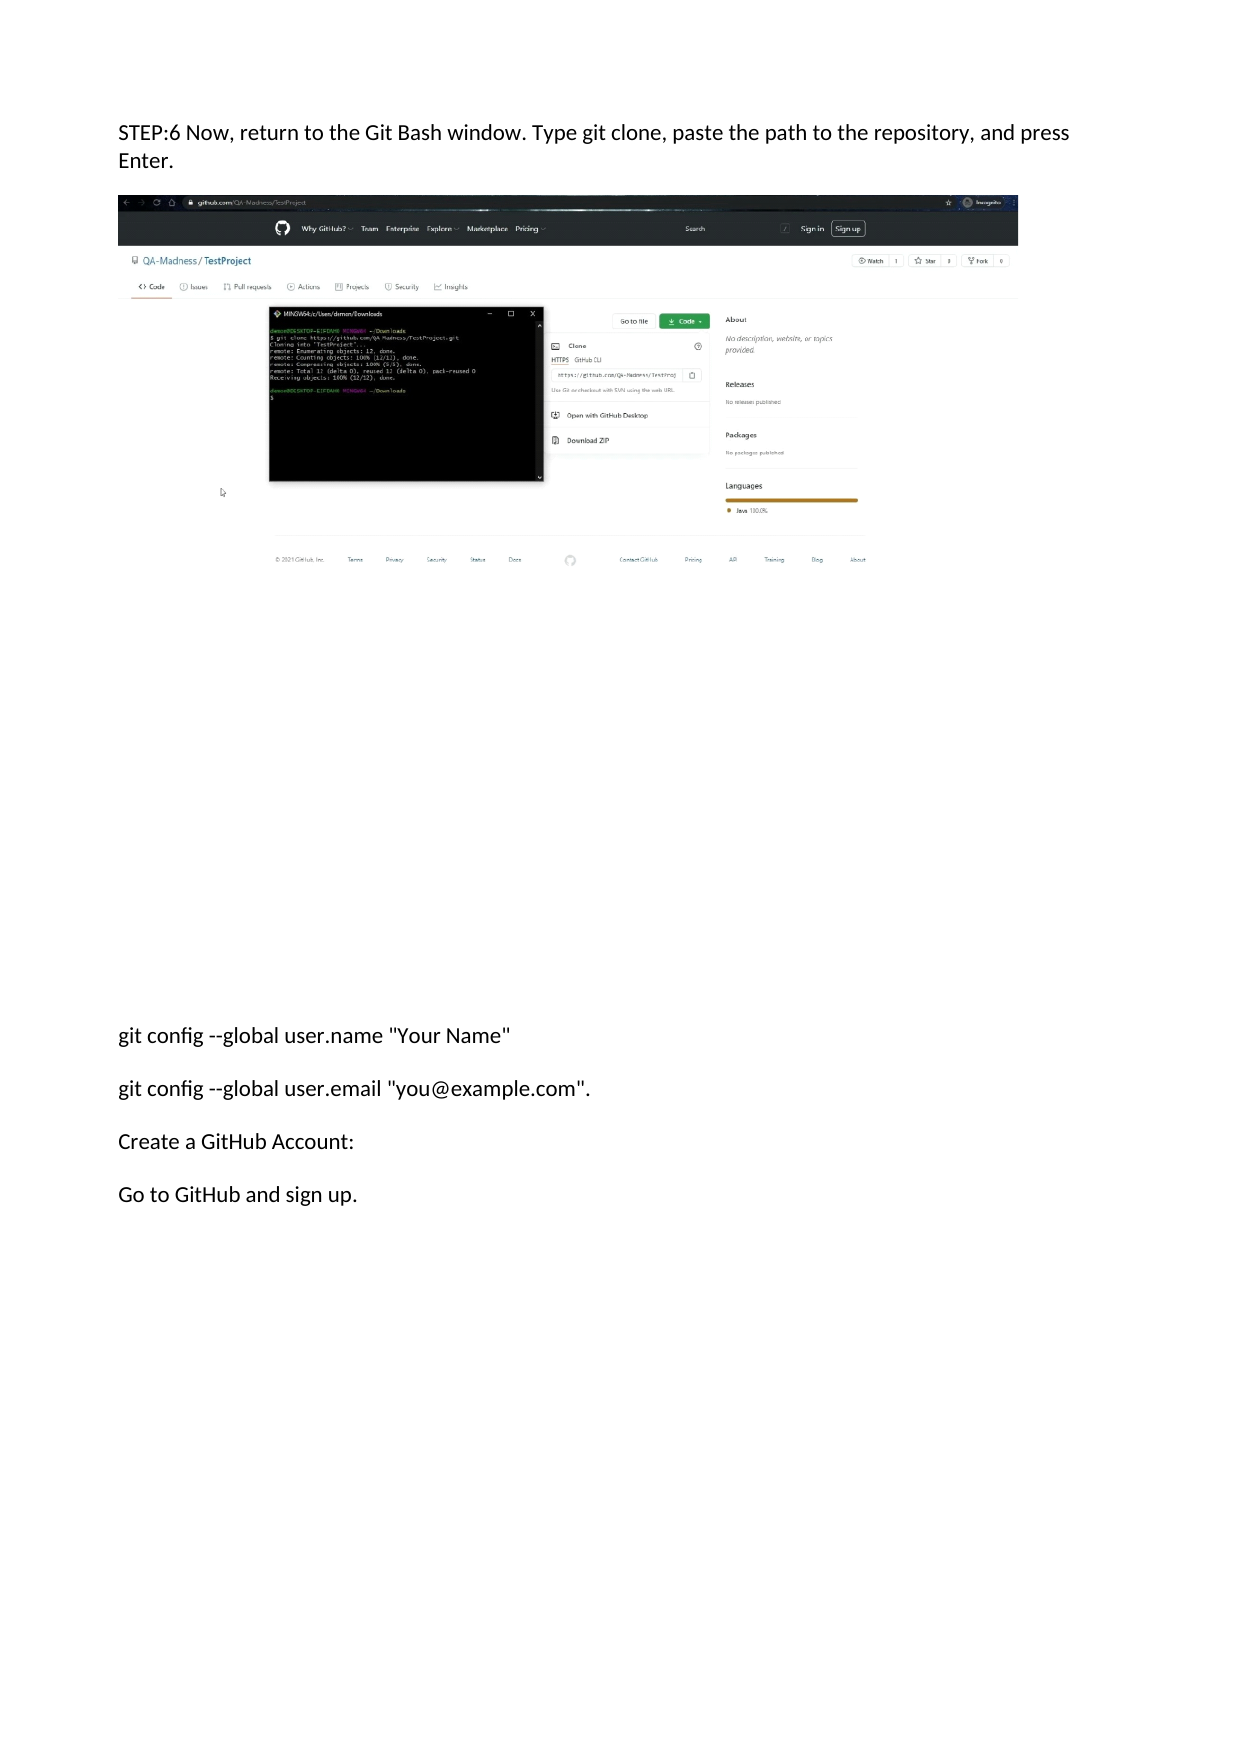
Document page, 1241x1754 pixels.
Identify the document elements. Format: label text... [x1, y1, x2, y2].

text Go to GitHub and sign up. [118, 1180, 1122, 1208]
text git config --global user.name "Your Name" [118, 1021, 1122, 1049]
text Create a GitHub Account: [118, 1127, 1122, 1155]
text git config --global user.email "you@example.com". [118, 1074, 1122, 1102]
text STEP:6 Now, return to the Git Bash window. Type git clone, paste the path to the repository, and press Enter. [118, 118, 1122, 174]
